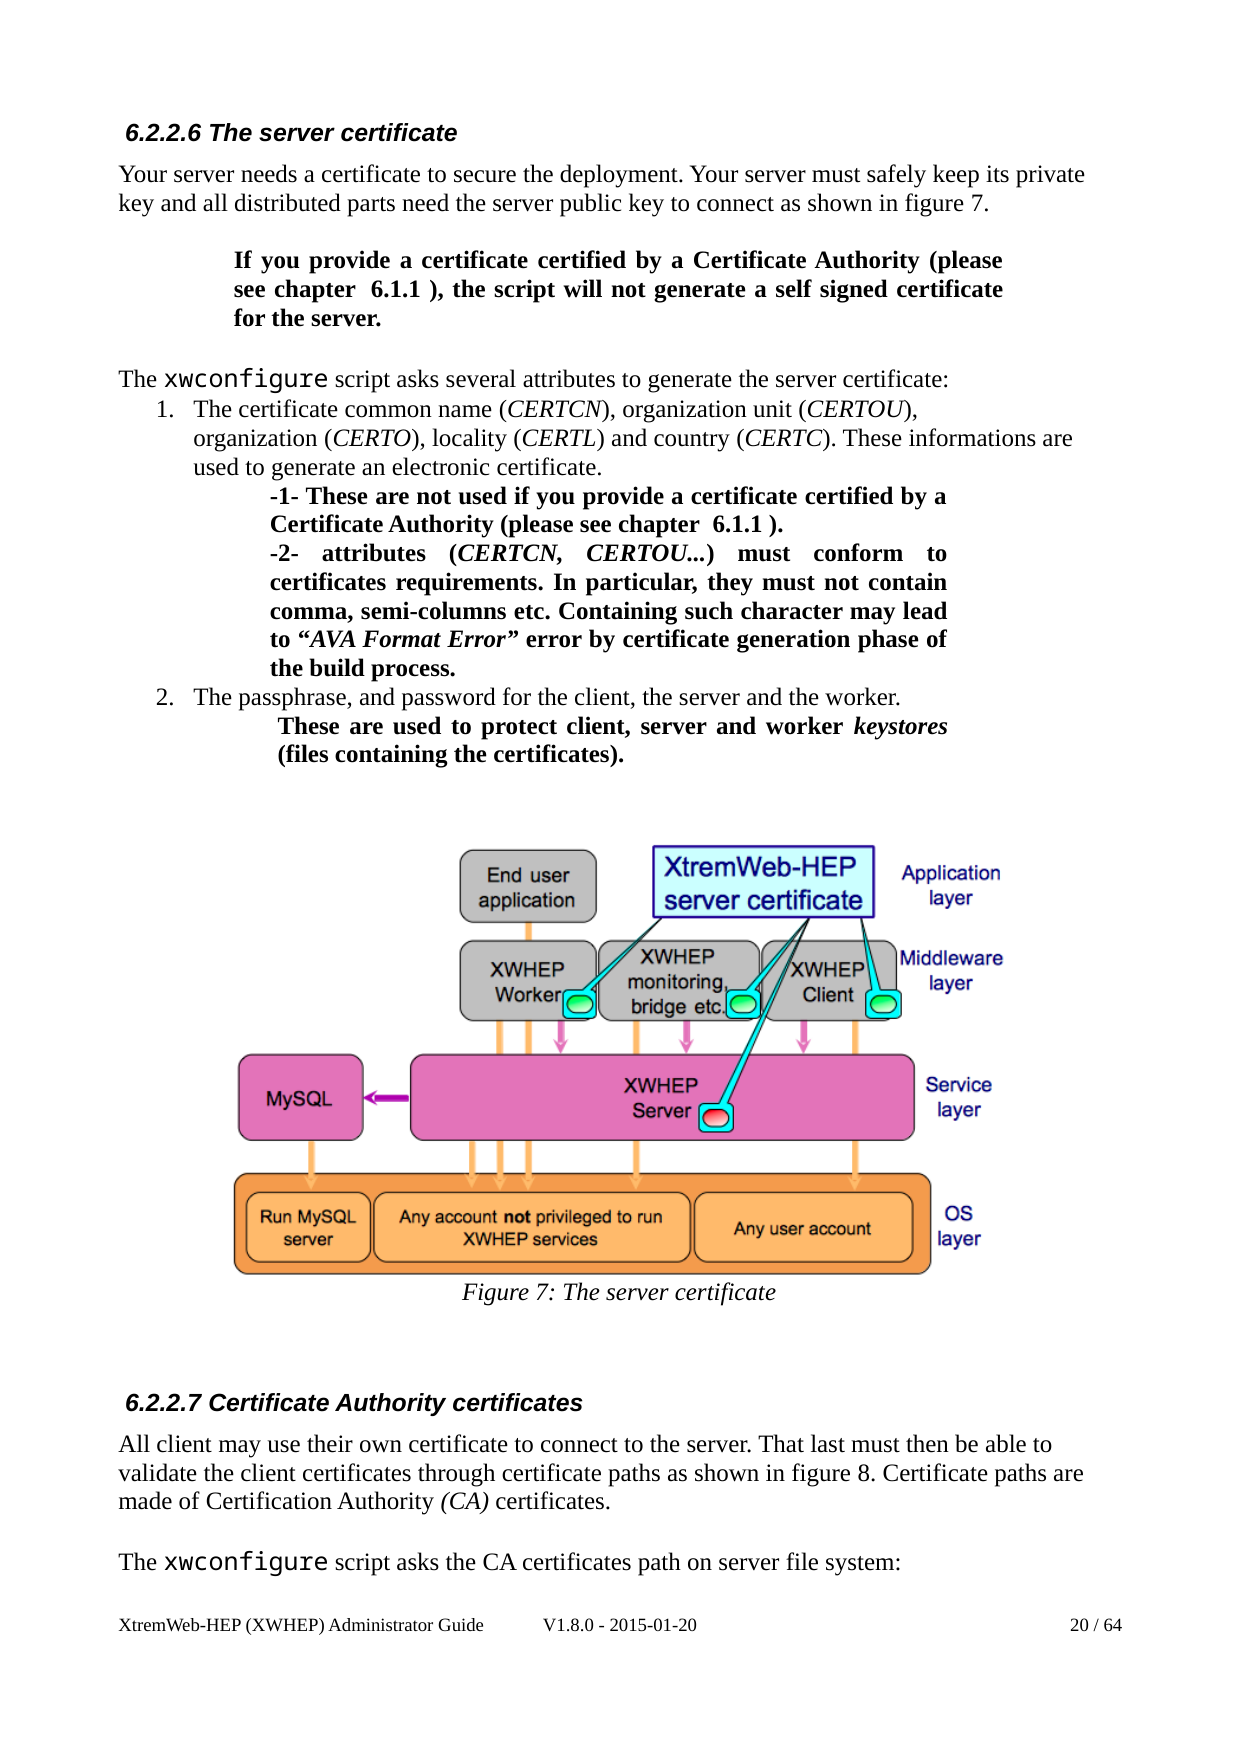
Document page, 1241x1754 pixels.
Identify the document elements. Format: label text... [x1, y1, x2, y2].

text Your server needs a certificate to secure the deployment. Your server must safely keep its private key and all distributed parts need the server public key to connect as shown in figure 7. [118, 159, 1122, 217]
list -1- These are not used if you provide a certificate certified by a Certificate Authority (please see chapter 6.1.1). [233, 481, 948, 538]
subtitle The server certificate [118, 118, 1122, 147]
text The xwconfigure script asks the CA certificates path on server file system: [118, 1544, 1122, 1578]
text Figure 7: The server certificate [228, 1277, 1012, 1305]
text If you provide a certificate certified by a Certificate Authority (please see chapter 6.1.1), the script will not generate a self signed certificate for the server. [233, 245, 1004, 332]
text The xwconfigure script asks several attributes to generate the server certificate: [118, 360, 1122, 394]
text All client may use their own certificate to connect to the server. That last must then be able to validate the client certificates through certificate paths as shown in figure 8. Certificate paths are made of Certification Authority (CA) certificates. [118, 1429, 1122, 1515]
list The passphrase, and password for the client, the server and the worker. [156, 682, 1122, 711]
subtitle Certificate Authority certificates [118, 1388, 1122, 1416]
list These are used to protect client, server and worker keystores (files containing the certificates). [241, 711, 948, 768]
picture [228, 838, 1013, 1277]
list -2- attributes (CERTCN, CERTOU...) must conform to certificates requirements. In particular, they must not contain comma, semi-columns etc. Containing such character may lead to “AVA Format Error” error by certificate generation phase of the build process. [233, 538, 948, 682]
list The certificate common name (CERTCN), organization unit (CERTOU), organization (CERTO), locality (CERTL) and country (CERTC). These informations are used to generate an electronic certificate. [156, 394, 1122, 481]
